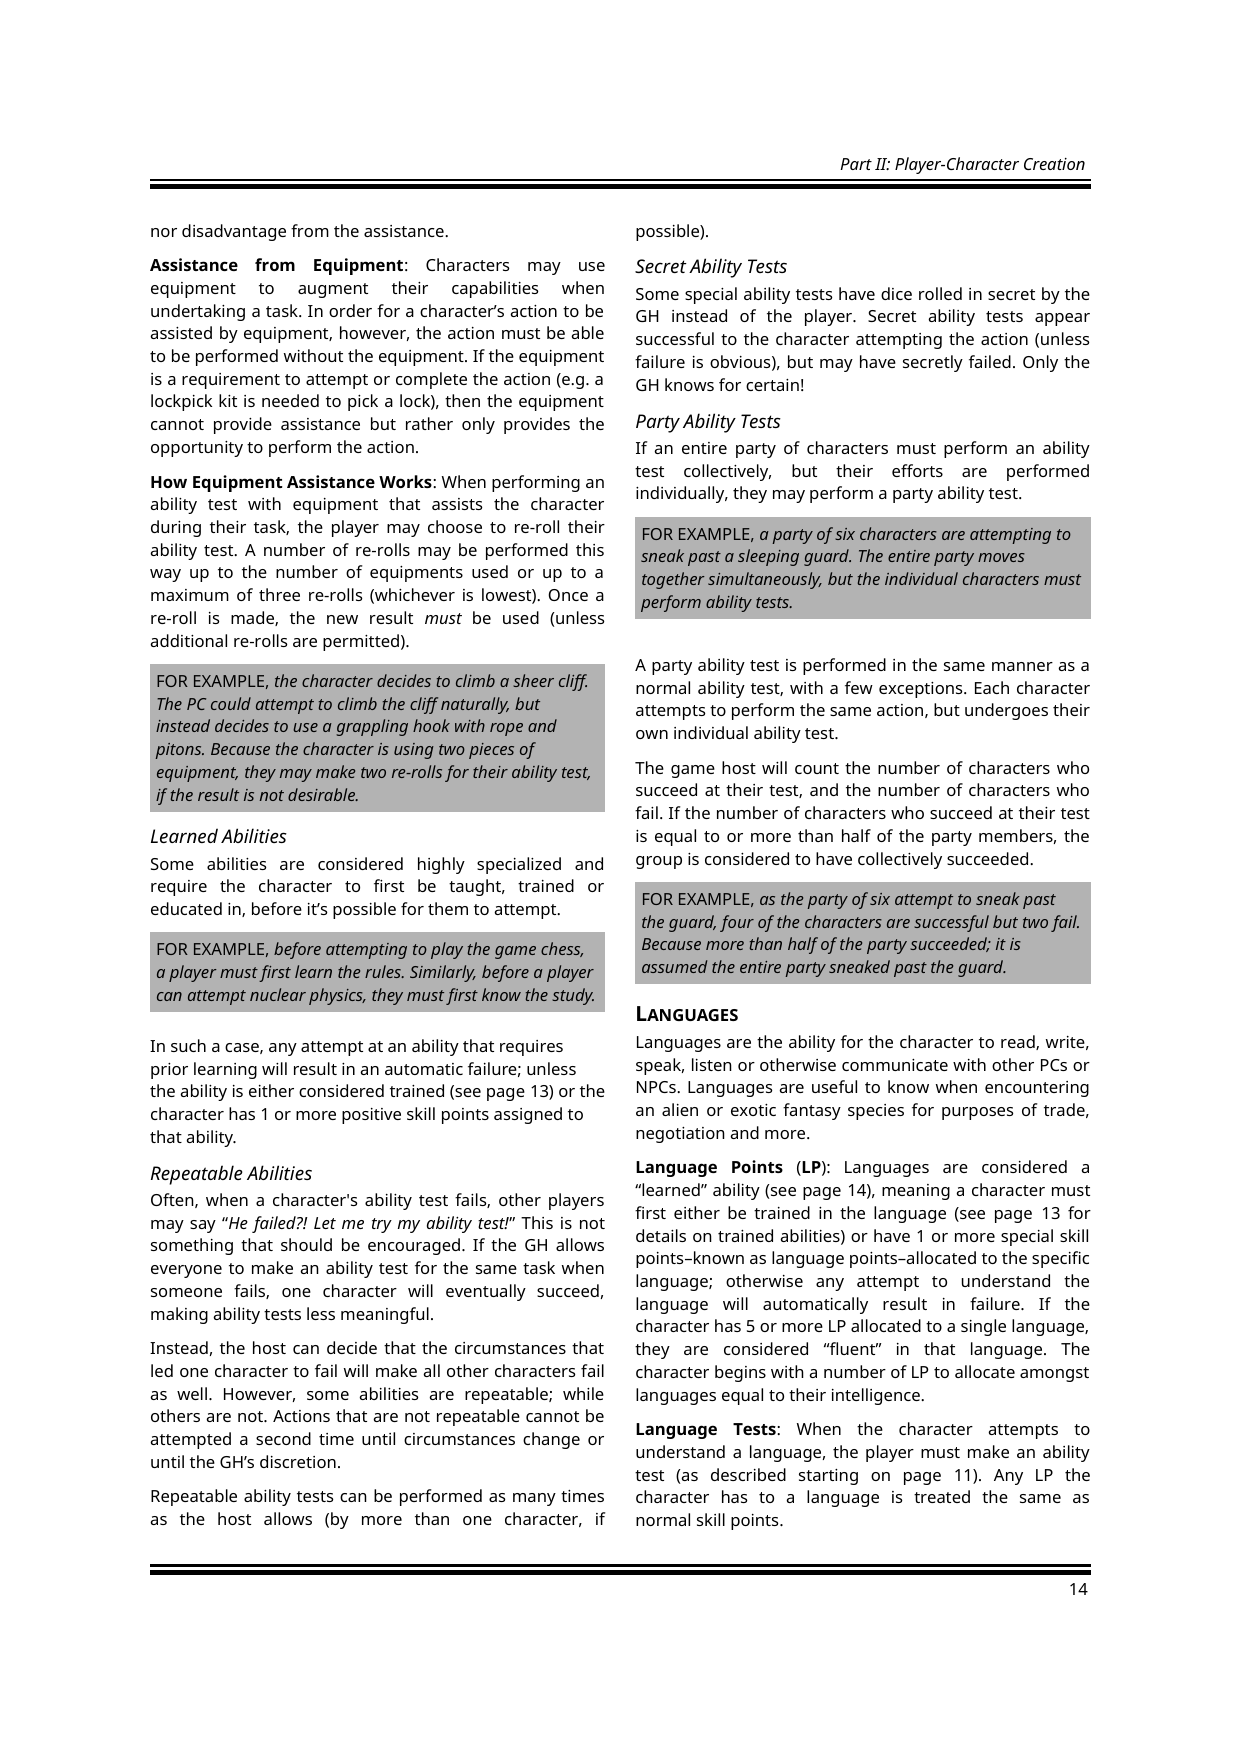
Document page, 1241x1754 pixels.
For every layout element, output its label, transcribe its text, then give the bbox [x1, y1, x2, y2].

text Instead, the host can decide that the circumstances that led one character to fail will make all other characters fail as well. However, some abilities are repeatable; while others are not. Actions that are not repeatable cannot be attempted a second time until circumstances change or until the GH’s discretion. [150, 1337, 605, 1473]
text How Equipment Assistance Works: When performing an ability test with equipment that assists the character during their task, the player may choose to re-roll their ability test. A number of re-rolls may be performed this way up to the number of equipments used or up to a maximum of three re-rolls (whichever is lowest). Once a re-roll is made, the new result must be used (unless additional re-rolls are permitted). [150, 470, 605, 652]
text Repeatable Abilities [150, 1160, 605, 1186]
table_header FOR EXAMPLE, as the party of six attempt to sneak past the guard, four of the characters are successful but two fail. Because more than half of the party succeeded; it is assumed the entire party sneaked past the guard. [635, 882, 1091, 984]
subtitle Languages [635, 999, 1091, 1028]
text If an entire party of characters must perform an ability test collectively, but their efforts are performed individually, they may perform a party ability test. [635, 436, 1091, 504]
table_header FOR EXAMPLE, a party of six characters are attempting to sneak past a sleeping guard. The entire party moves together simultaneously, but the individual characters must perform ability tests. [635, 517, 1091, 619]
text Learned Abilities [150, 823, 605, 849]
text nor disadvantage from the assistance. [150, 219, 605, 242]
text Some special ability tests have dice rolled in secret by the GH instead of the player. Secret ability tests appear successful to the character attempting the action (unless failure is obvious), but may have secretly failed. Only the GH knows for certain! [635, 282, 1091, 396]
text The game host will count the number of characters who succeed at their test, and the number of characters who fail. If the number of characters who succeed at their test is equal to or more than half of the party members, the group is considered to have collectively succeeded. [635, 756, 1091, 870]
text Repeatable ability tests can be performed as many times as the host allows (by more than one character, if [150, 1485, 605, 1530]
table_header FOR EXAMPLE, before attempting to play the game chess, a player must first learn the rules. Similarly, before a player can attempt nuclear physics, they must first know the study. [150, 932, 605, 1012]
text Languages are the ability for the character to read, write, speak, listen or otherwise communicate with other PCs or NPCs. Languages are useful to know when encountering an alien or exotic fantasy species for purposes of trade, negotiation and more. [635, 1031, 1091, 1144]
text Language Tests: When the character attempts to understand a language, the player must make an ability test (as described starting on page 10). Any LP the character has to a language is treated the same as normal skill points. [635, 1418, 1091, 1531]
text In such a case, any attempt at an ability that requires prior learning will result in an automatic failure; unless the ability is either considered trained (see page 11) or the character has 1 or more positive skill points assigned to that ability. [150, 1034, 605, 1148]
text Language Points (LP): Languages are considered a “learned” ability (see page 12), meaning a character must first either be trained in the language (see page 11 for details on trained abilities) or have 1 or more special skill points–known as language points–allocated to the specific language; otherwise any attempt to understand the language will automatically result in failure. If the character has 5 or more LP allocated to a single language, they are considered “fluent” in that language. The character begins with a number of LP to allocate amongst languages equal to their intelligence. [635, 1156, 1091, 1406]
text Assistance from Equipment: Characters may use equipment to augment their capabilities when undertaking a task. In order for a character’s action to be assisted by equipment, however, the action must be able to be performed without the equipment. If the equipment is a requirement to attempt or complete the action (e.g. a lockpick kit is needed to pick a lock), then the equipment cannot provide assistance but rather only provides the opportunity to perform the action. [150, 254, 605, 458]
text Some abilities are considered highly specialized and require the character to first be taught, trained or educated in, before it’s possible for them to attempt. [150, 852, 605, 920]
text Secret Ability Tests [635, 254, 1091, 279]
table_header FOR EXAMPLE, the character decides to climb a sheer cliff. The PC could attempt to climb the cliff naturally, but instead decides to use a grappling hook with rope and pitons. Because the character is using two pieces of equipment, they may make two re-rolls for their ability test, if the result is not desirable. [150, 664, 605, 812]
text possible). [635, 219, 1091, 242]
text Party Ability Tests [635, 408, 1091, 433]
text A party ability test is performed in the same manner as a normal ability test, with a few exceptions. Each character attempts to perform the same action, but undergoes their own individual ability test. [635, 653, 1091, 744]
text Often, when a character's ability test fails, other players may say “He failed?! Let me try my ability test!” This is not something that should be encouraged. If the GH allows everyone to make an ability test for the same task when someone fails, one character will eventually succeed, making ability tests less meaningful. [150, 1188, 605, 1325]
